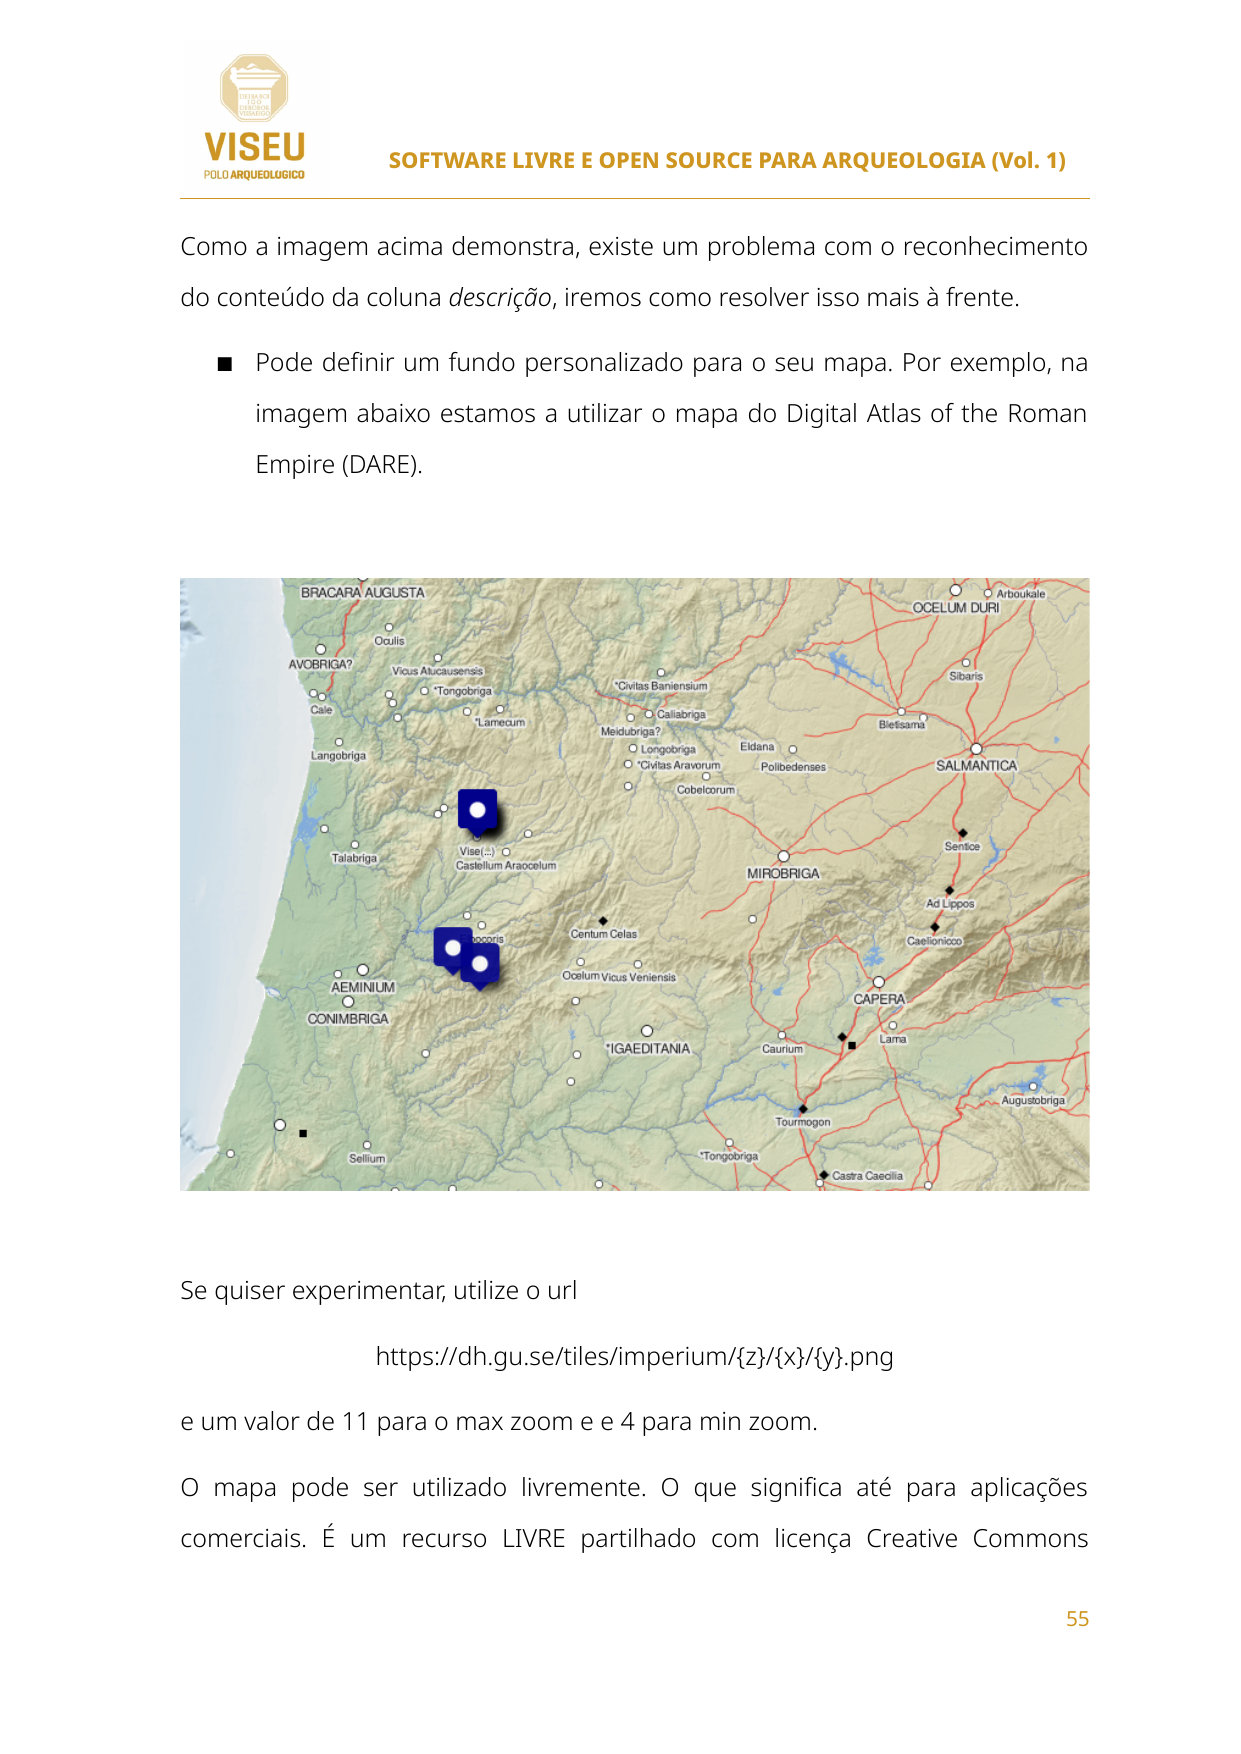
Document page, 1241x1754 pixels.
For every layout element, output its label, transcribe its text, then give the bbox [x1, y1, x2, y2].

text O mapa pode ser utilizado livremente. O que significa até para aplicações comerciais. É um recurso LIVRE partilhado com licença Creative Commons [180, 1469, 1090, 1555]
text e um valor de 11 para o max zoom e e 4 para min zoom. [180, 1404, 1090, 1438]
list Pode definir um fundo personalizado para o seu mapa. Por exemplo, na imagem abaixo estamos a utilizar o mapa do Digital Atlas of the Roman Empire (DARE). [218, 345, 1090, 481]
text Como a imagem acima demonstra, existe um problema com o reconhecimento do conteúdo da coluna descrição, iremos como resolver isso mais à frente. [180, 228, 1090, 313]
text https://dh.gu.se/tiles/imperium/{z}/{x}/{y}.png [180, 1338, 1090, 1372]
text Se quiser experimentar, utilize o url [180, 1273, 1090, 1307]
picture [180, 578, 1090, 1191]
